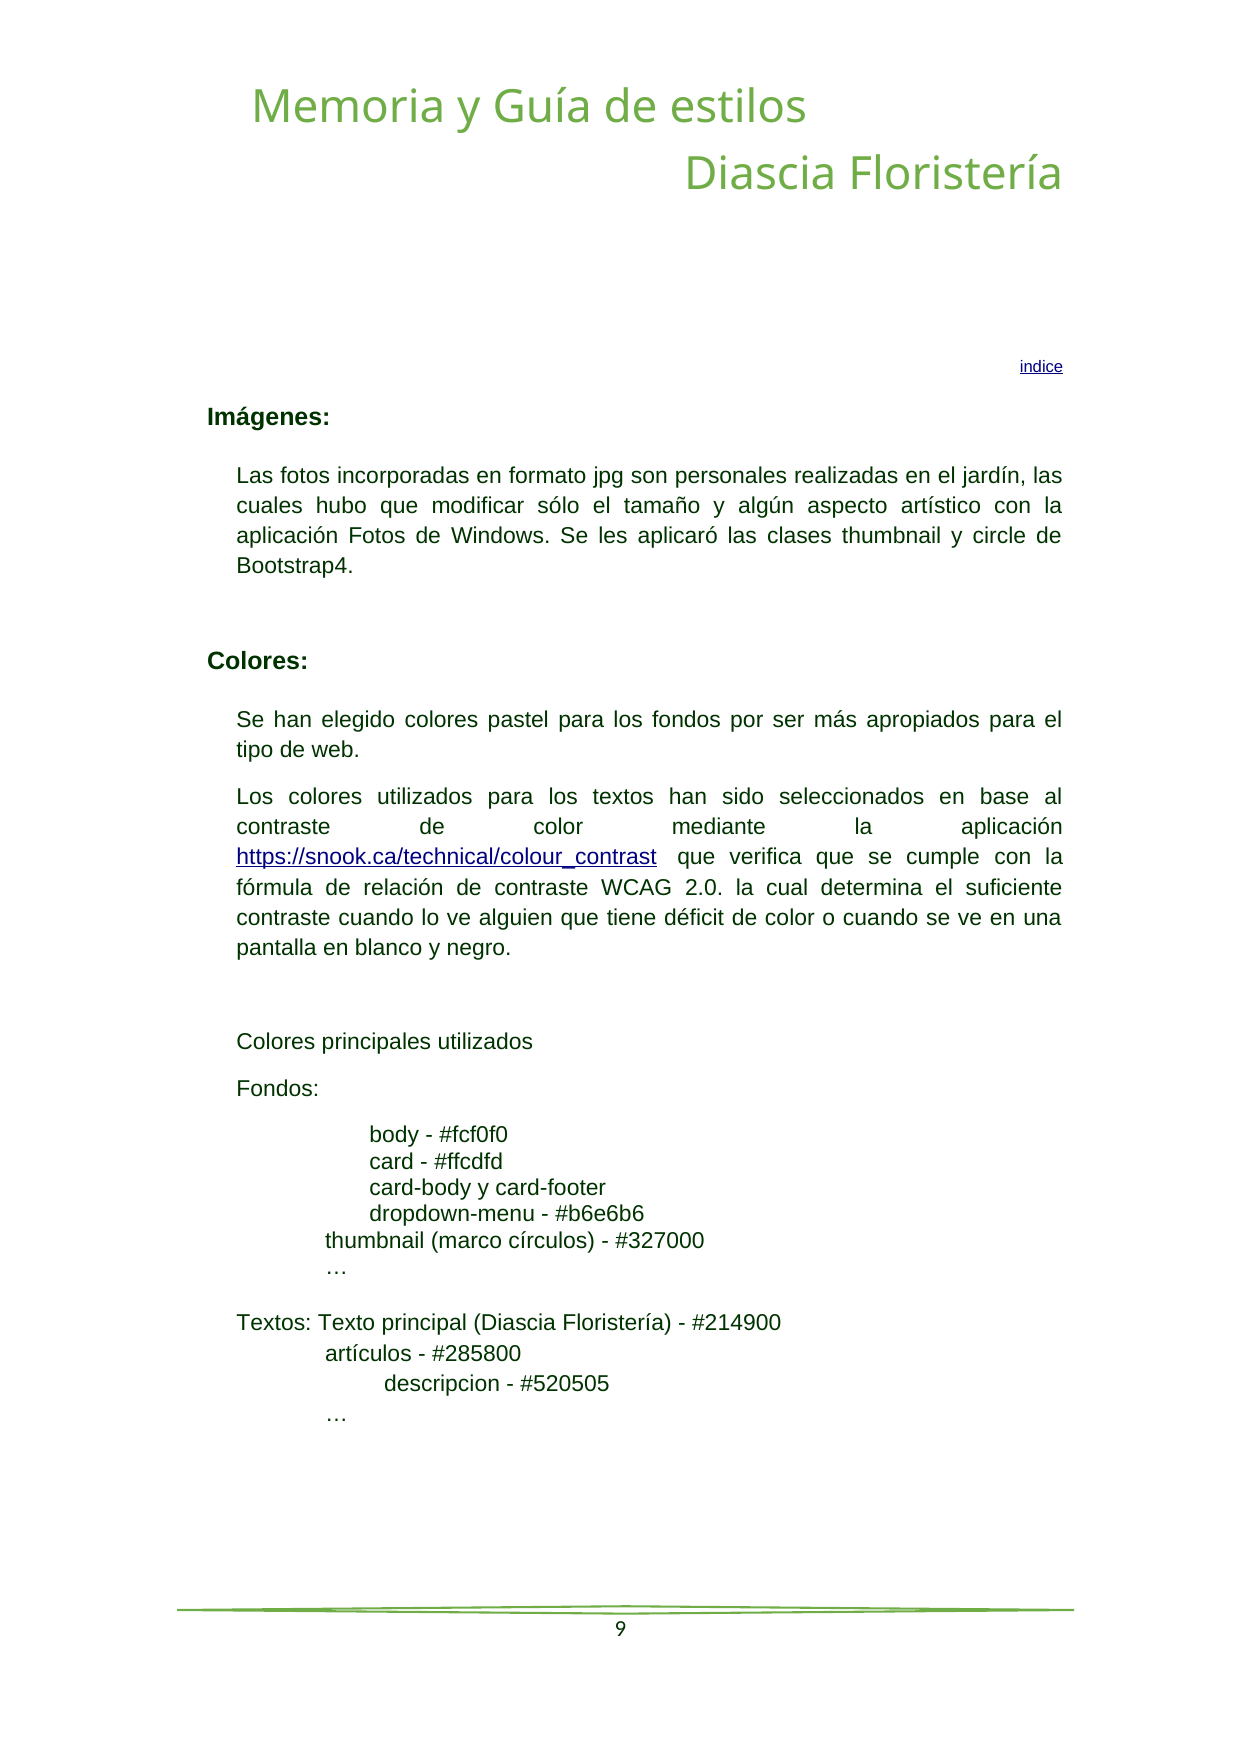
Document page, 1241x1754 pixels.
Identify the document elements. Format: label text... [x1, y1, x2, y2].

text card - #ffcdfd [295, 1148, 1063, 1174]
text … [251, 1253, 1063, 1279]
text body - #fcf0f0 [295, 1121, 1063, 1148]
text Fondos: [236, 1074, 1063, 1101]
text Colores: [207, 646, 1063, 675]
text … [310, 1400, 1063, 1426]
text Textos: Texto principal (Diascia Floristería) - #214900 [236, 1309, 1063, 1336]
text card-body y card-footer [295, 1174, 1063, 1200]
text dropdown-menu - #b6e6b6 [295, 1200, 1063, 1227]
text Los colores utilizados para los textos han sido seleccionados en base al contraste de color mediante la aplicación https://snook.ca/technical/colour_contrast que verifica que se cumple con la fórmula de relación de contraste WCAG 2.0. la cual determina el suficiente contraste cuando lo ve alguien que tiene déficit de color o cuando se ve en una pantalla en blanco y negro. [236, 783, 1063, 960]
text Se han elegido colores pastel para los fondos por ser más apropiados para el tipo de web. [236, 706, 1063, 762]
text artículos - #285800 [310, 1339, 1063, 1366]
text Colores principales utilizados [236, 1028, 1063, 1054]
text indice [207, 356, 1063, 376]
text thumbnail (marco círculos) - #327000 [251, 1227, 1063, 1253]
text Las fotos incorporadas en formato jpg son personales realizadas en el jardín, las cuales hubo que modificar sólo el tamaño y algún aspecto artístico con la aplicación Fotos de Windows. Se les aplicaró las clases thumbnail y circle de Bootstrap4. [236, 462, 1063, 578]
text Imágenes: [207, 402, 1063, 431]
text descripcion - #520505 [236, 1370, 1063, 1396]
